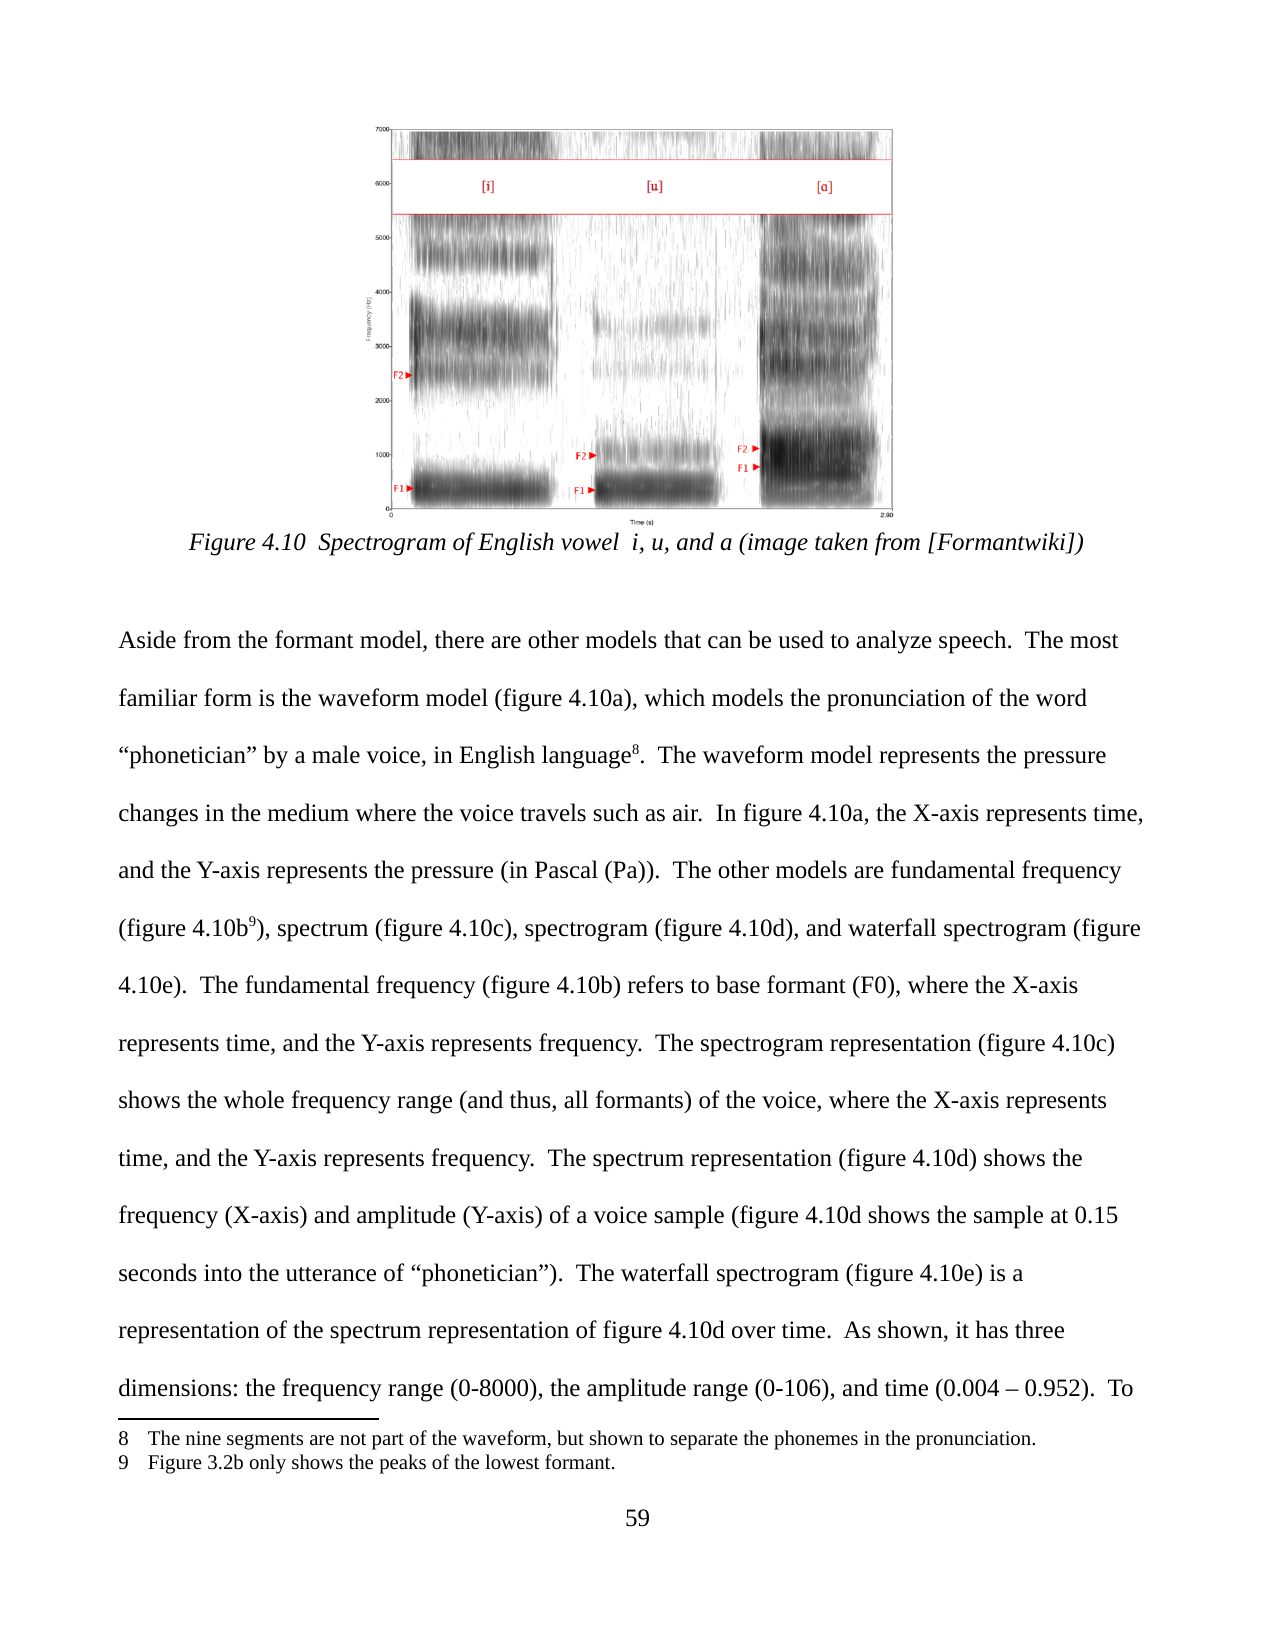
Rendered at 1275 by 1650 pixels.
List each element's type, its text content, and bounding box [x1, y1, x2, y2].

text The nine segments are not part of the waveform, but shown to separate the phonemes in the pronunciation. [118, 1426, 1157, 1449]
text Figure 3.2b only shows the peaks of the lowest formant. [118, 1449, 1157, 1474]
text Figure 4.10 Spectrogram of English vowel i, u, and a (image taken from [Formantwiki]) [118, 118, 1157, 556]
text Aside from the formant model, there are other models that can be used to analyze speech. The most familiar form is the waveform model (figure 4.10a), which models the pronunciation of the word “phonetician” by a male voice, in English language. The waveform model represents the pressure changes in the medium where the voice travels such as air. In figure 4.10a, the X-axis represents time, and the Y-axis represents the pressure (in Pascal (Pa)). The other models are fundamental frequency (figure 4.10b), spectrum (figure 4.10c), spectrogram (figure 4.10d), and waterfall spectrogram (figure 4.10e). The fundamental frequency (figure 4.10b) refers to base formant (F0), where the X-axis represents time, and the Y-axis represents frequency. The spectrogram representation (figure 4.10c) shows the whole frequency range (and thus, all formants) of the voice, where the X-axis represents time, and the Y-axis represents frequency. The spectrum representation (figure 4.10d) shows the frequency (X-axis) and amplitude (Y-axis) of a voice sample (figure 4.10d shows the sample at 0.15 seconds into the utterance of “phonetician”). The waterfall spectrogram (figure 4.10e) is a representation of the spectrum representation of figure 4.10d over time. As shown, it has three dimensions: the frequency range (0-8000), the amplitude range (0-106), and time (0.004 – 0.952). To [118, 626, 1157, 1402]
picture [364, 119, 911, 526]
